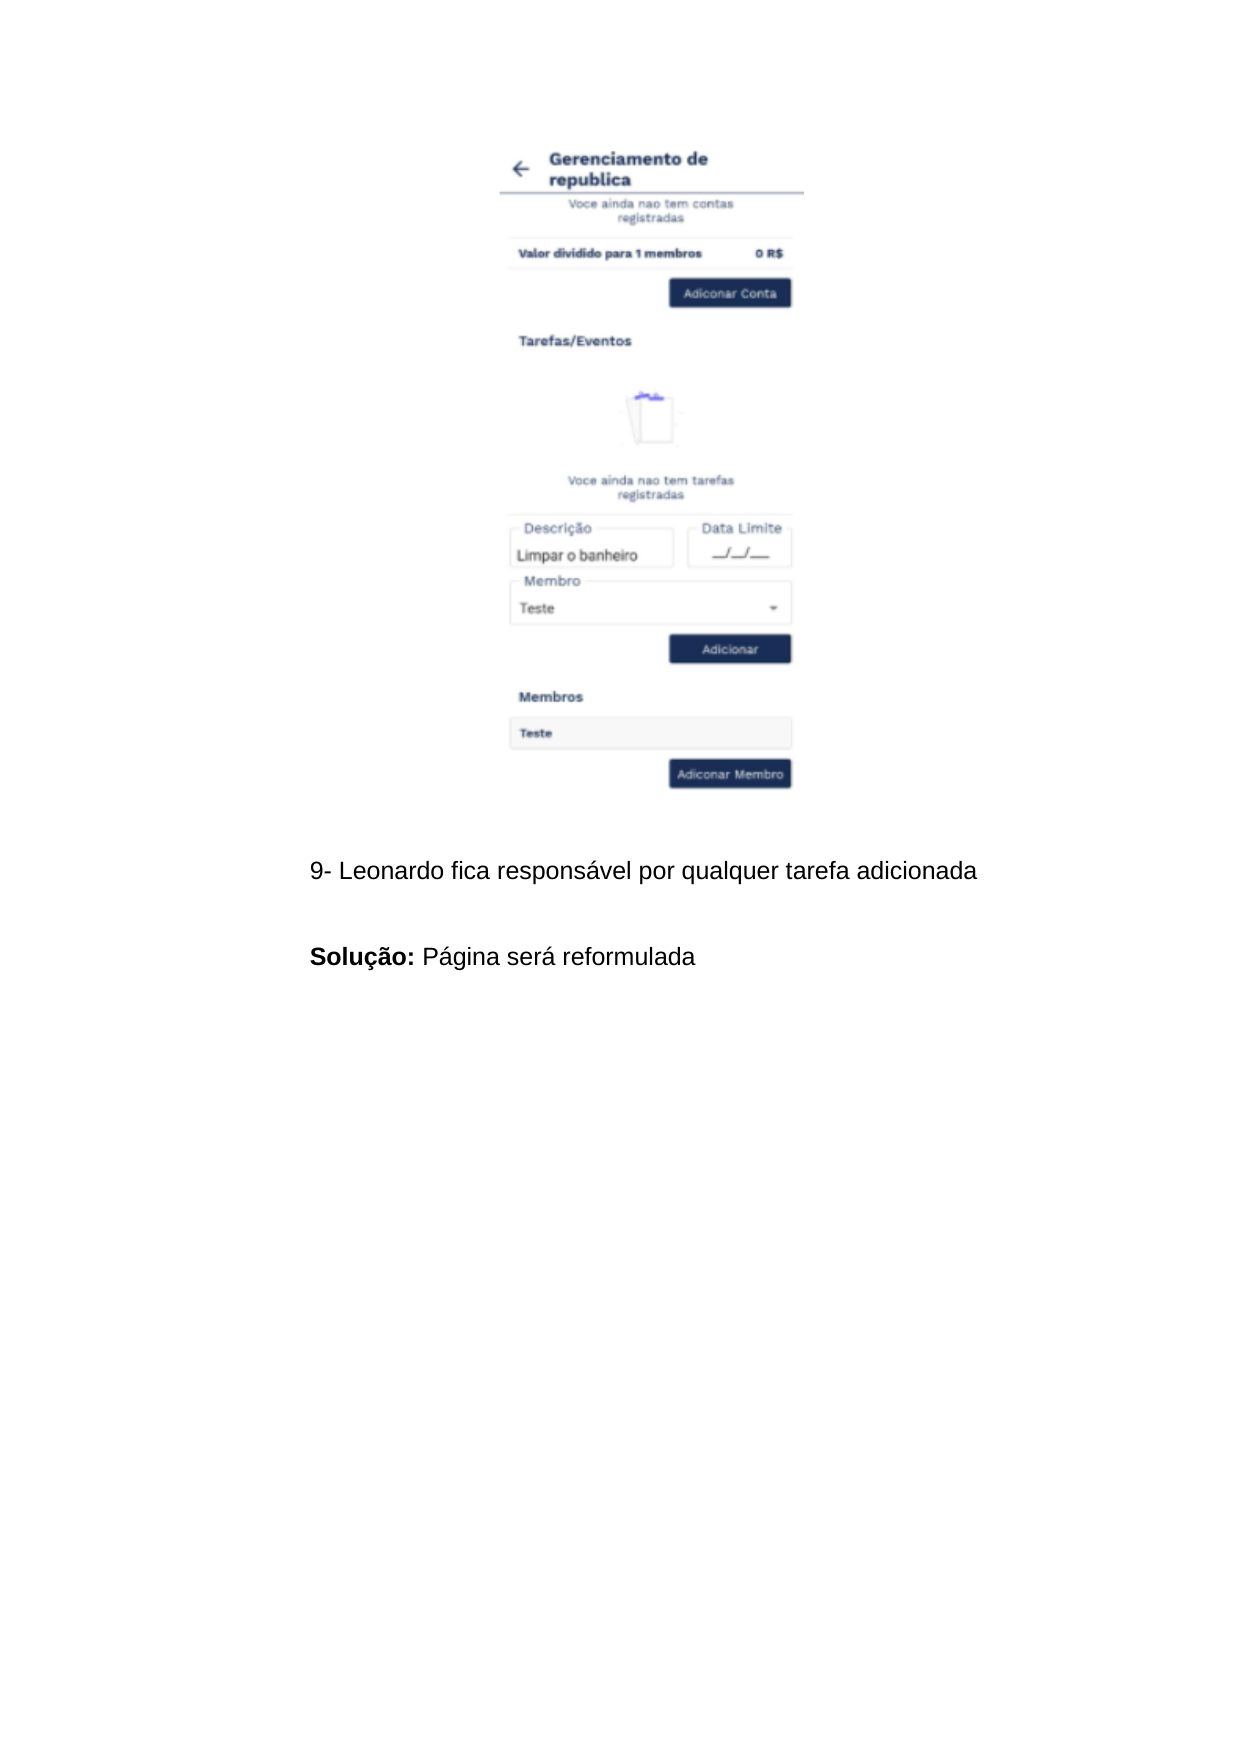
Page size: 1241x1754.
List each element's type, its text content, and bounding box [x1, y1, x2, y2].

text Solução: Página será reformulada [233, 942, 1090, 971]
text 9- Leonardo fica responsável por qualquer tarefa adicionada [233, 856, 1090, 885]
picture [499, 150, 805, 799]
